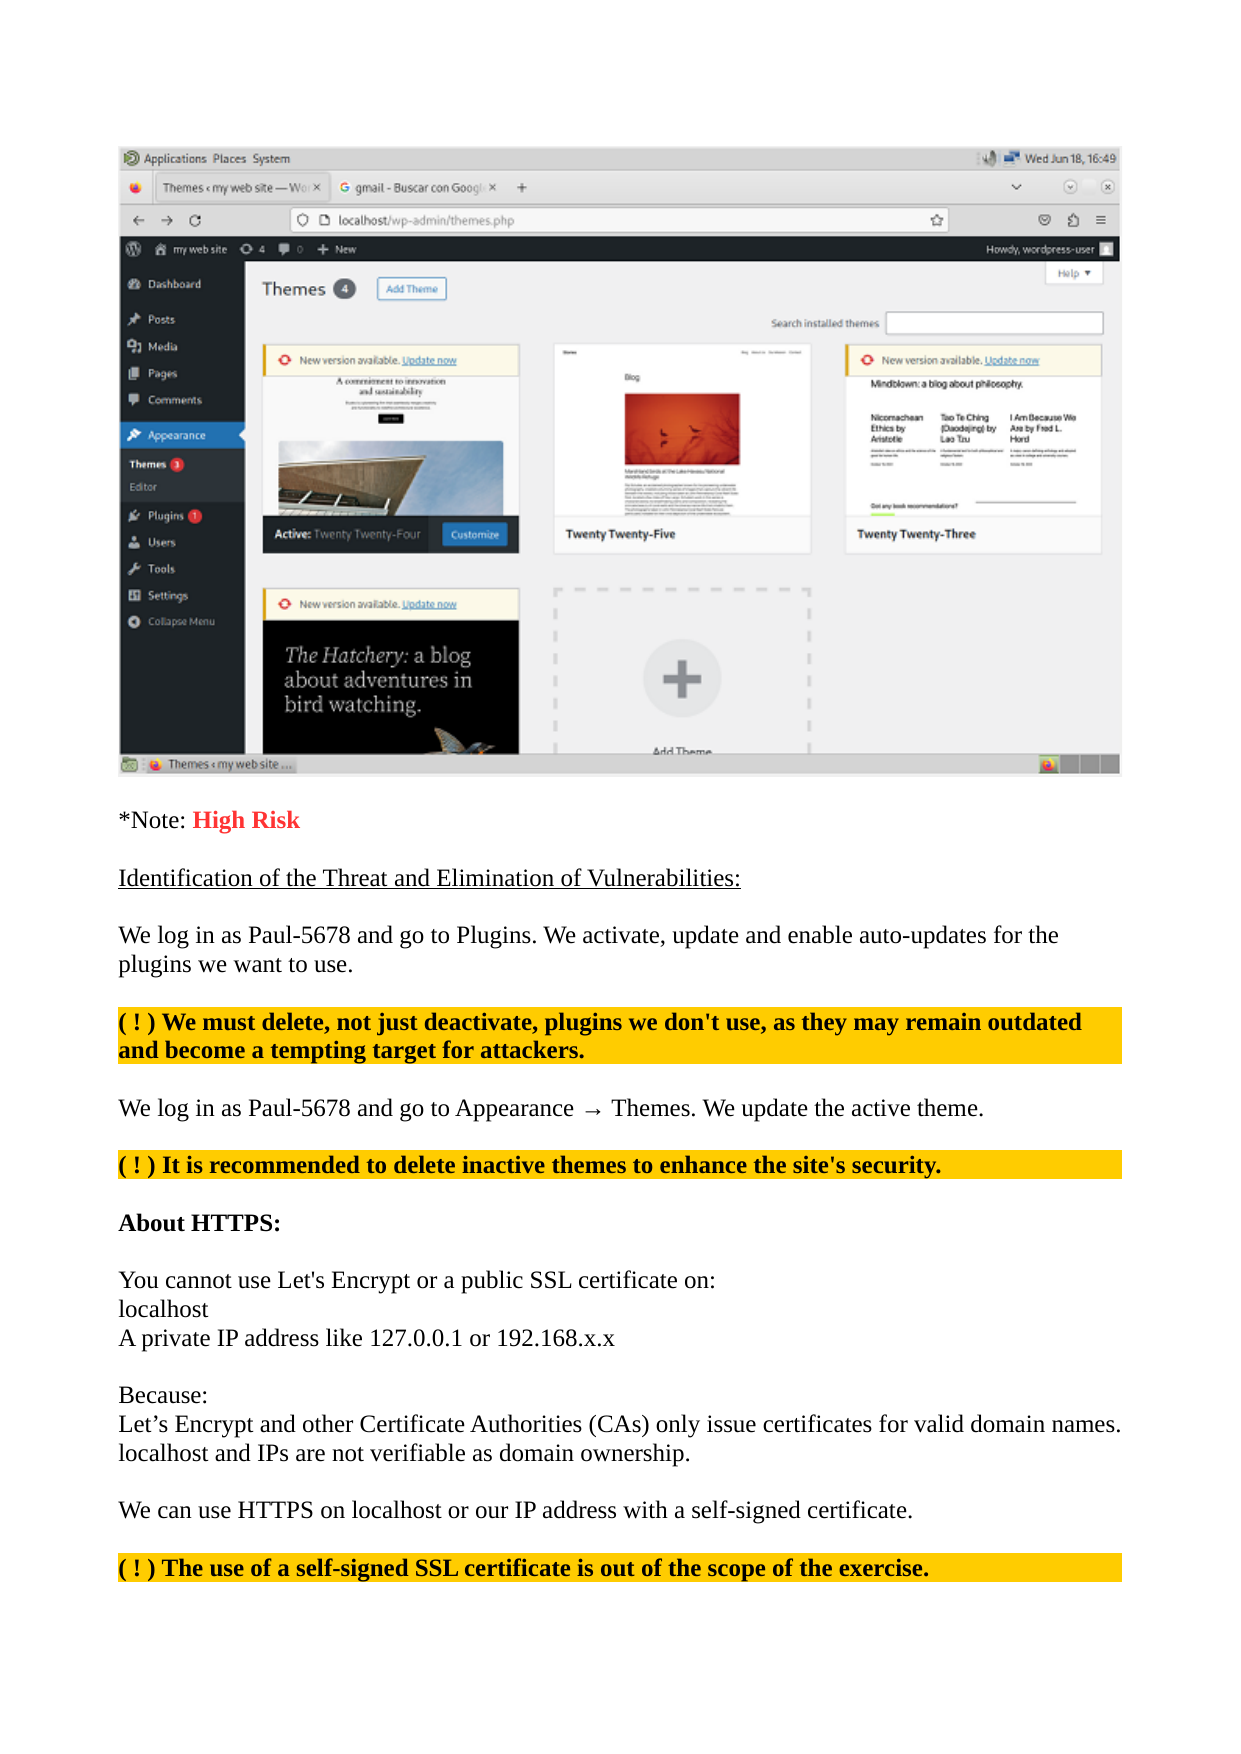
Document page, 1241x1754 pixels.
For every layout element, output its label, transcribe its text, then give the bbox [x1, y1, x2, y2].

picture [118, 146, 1123, 777]
text localhost [118, 1294, 1122, 1323]
text Let’s Encrypt and other Certificate Authorities (CAs) only issue certificates for valid domain names. [118, 1409, 1122, 1438]
text ( ! ) The use of a self-signed SSL certificate is out of the scope of the exercise. [118, 1553, 1122, 1582]
text localhost and IPs are not verifiable as domain ownership. [118, 1438, 1122, 1467]
text About HTTPS: [118, 1208, 1122, 1237]
text We log in as Paul-5678 and go to Appearance → Themes. We update the active theme. [118, 1093, 1122, 1122]
text Because: [118, 1380, 1122, 1409]
text *Note: High Risk [118, 805, 1122, 834]
text A private IP address like 127.0.0.1 or 192.168.x.x [118, 1323, 1122, 1352]
text We log in as Paul-5678 and go to Plugins. We activate, update and enable auto-updates for the plugins we want to use. [118, 920, 1122, 978]
text ( ! ) We must delete, not just deactivate, plugins we don't use, as they may remain outdated and become a tempting target for attackers. [118, 1007, 1122, 1064]
text Identification of the Threat and Elimination of Vulnerabilities: [118, 863, 1122, 892]
text We can use HTTPS on localhost or our IP address with a self-signed certificate. [118, 1495, 1122, 1524]
text You cannot use Let's Encrypt or a public SSL certificate on: [118, 1265, 1122, 1294]
text ( ! ) It is recommended to delete inactive themes to enhance the site's security. [118, 1150, 1122, 1179]
